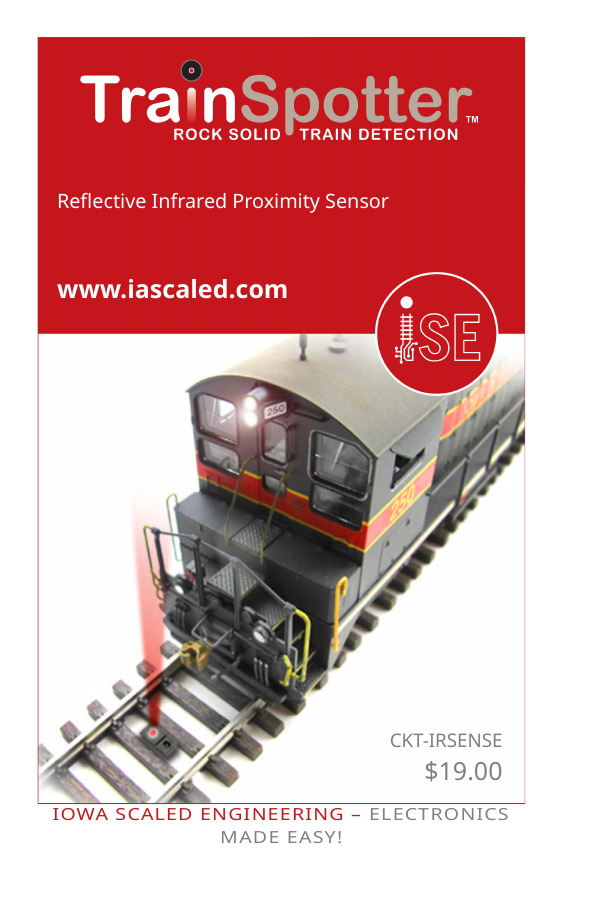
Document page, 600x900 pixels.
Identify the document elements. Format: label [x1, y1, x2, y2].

picture [37, 37, 525, 807]
